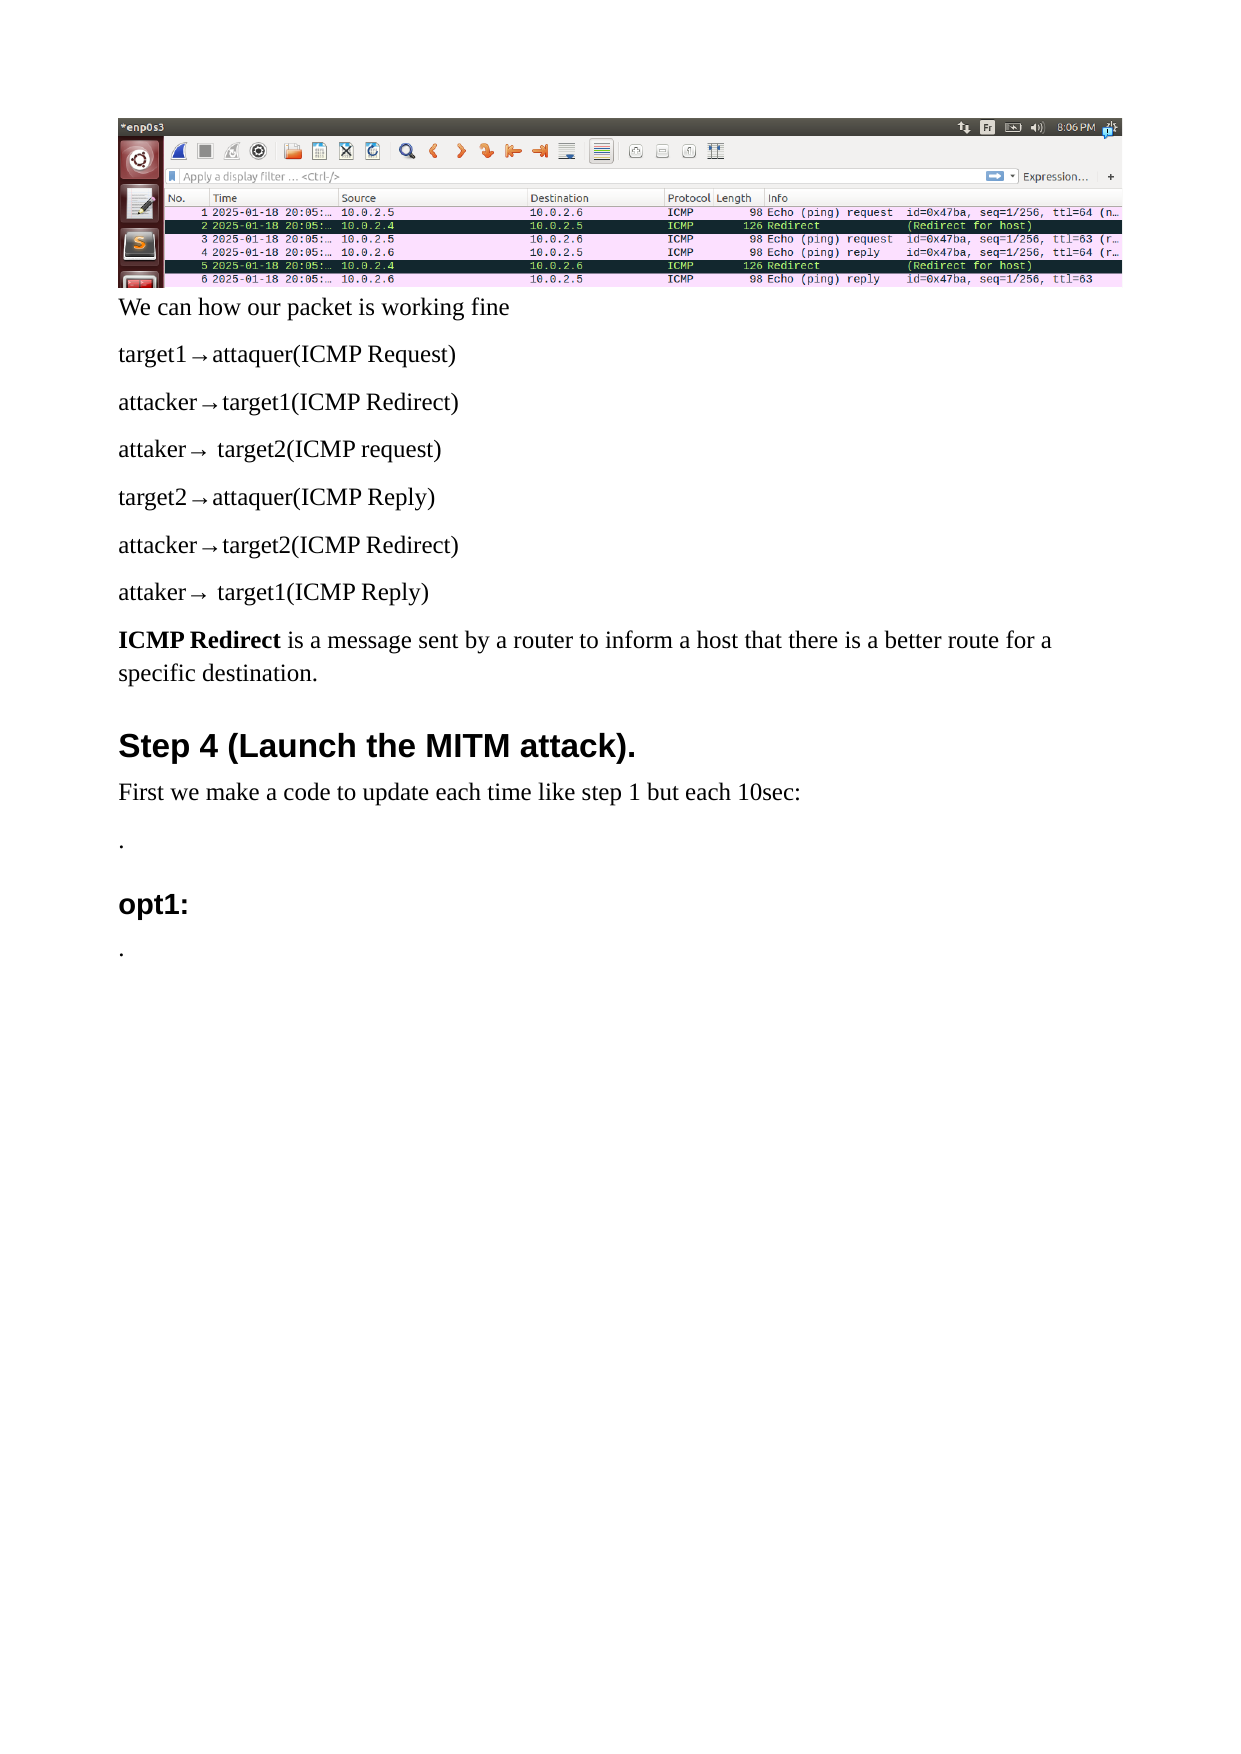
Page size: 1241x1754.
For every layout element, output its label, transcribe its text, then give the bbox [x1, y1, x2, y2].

text First we make a code to update each time like step 1 but each 10sec: [118, 777, 1122, 806]
subtitle Step 4 (Launch the MITM attack). [118, 726, 1122, 765]
text target2→attaquer(ICMP Reply) [118, 482, 1122, 511]
text attaker→ target1(ICMP Reply) [118, 577, 1122, 606]
text attacker→target1(ICMP Redirect) [118, 387, 1122, 416]
text target1→attaquer(ICMP Request) [118, 339, 1122, 368]
text . [118, 825, 1122, 854]
text . [118, 933, 1122, 962]
text attaker→ target2(ICMP request) [118, 434, 1122, 463]
subtitle opt1: [118, 887, 1122, 921]
text attacker→target2(ICMP Redirect) [118, 530, 1122, 558]
text ICMP Redirect is a message sent by a router to inform a host that there is a better route for a specific destination. [118, 625, 1122, 687]
text We can how our packet is working fine [118, 288, 1122, 321]
picture [118, 118, 1123, 288]
